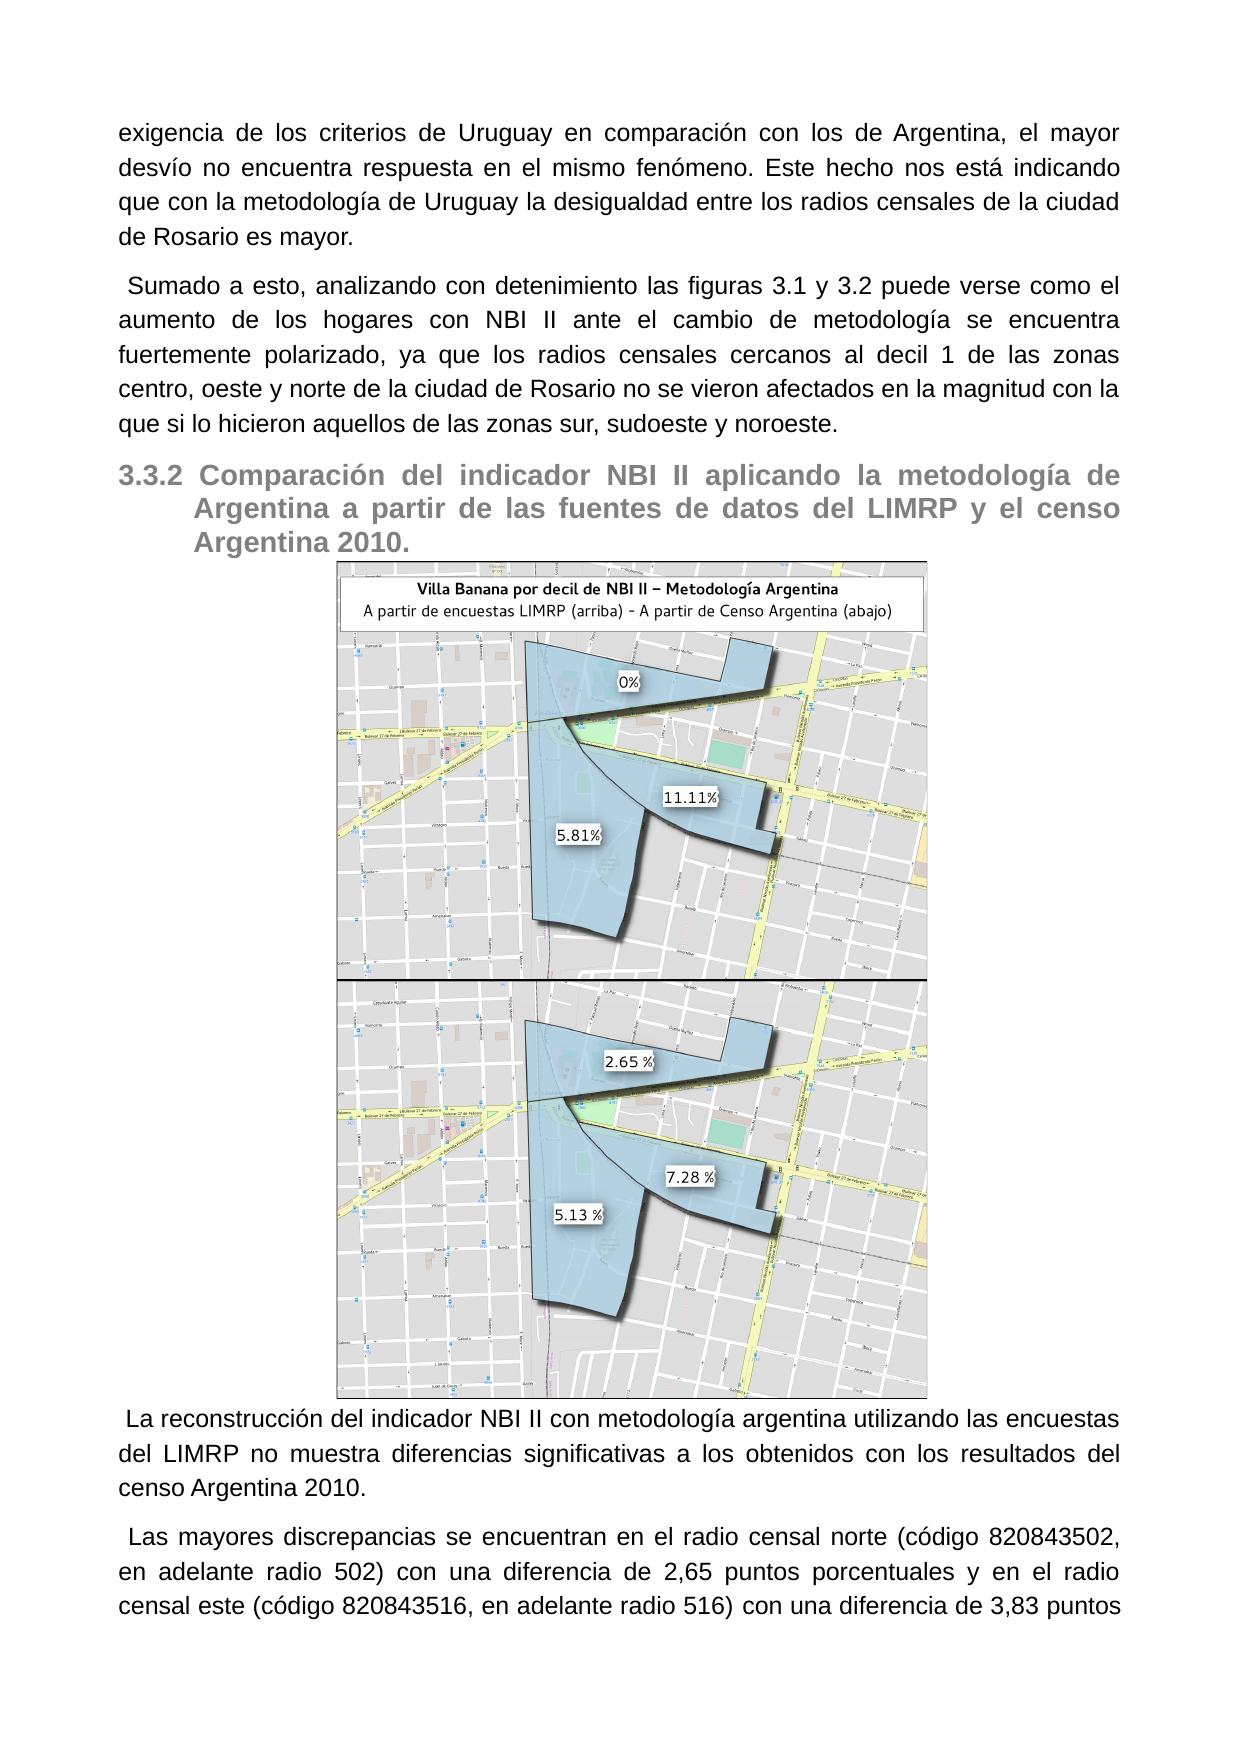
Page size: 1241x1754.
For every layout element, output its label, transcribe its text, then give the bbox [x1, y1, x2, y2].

subtitle 3.3.2 Comparación del indicador NBI II aplicando la metodología de Argentina a partir de las fuentes de datos del LIMRP y el censo Argentina 2010. [118, 458, 1122, 558]
text La reconstrucción del indicador NBI II con metodología argentina utilizando las encuestas del LIMRP no muestra diferencias significativas a los obtenidos con los resultados del censo Argentina 2010. [118, 571, 1122, 1502]
text Las mayores discrepancias se encuentran en el radio censal norte (código 820843502, en adelante radio 502) con una diferencia de 2,65 puntos porcentuales y en el radio censal este (código 820843516, en adelante radio 516) con una diferencia de 3,83 puntos [118, 1522, 1122, 1620]
picture [336, 561, 928, 1399]
text exigencia de los criterios de Uruguay en comparación con los de Argentina, el mayor desvío no encuentra respuesta en el mismo fenómeno. Este hecho nos está indicando que con la metodología de Uruguay la desigualdad entre los radios censales de la ciudad de Rosario es mayor. [118, 118, 1122, 250]
text Sumado a esto, analizando con detenimiento las figuras 3.1 y 3.2 puede verse como el aumento de los hogares con NBI II ante el cambio de metodología se encuentra fuertemente polarizado, ya que los radios censales cercanos al decil 1 de las zonas centro, oeste y norte de la ciudad de Rosario no se vieron afectados en la magnitud con la que si lo hicieron aquellos de las zonas sur, sudoeste y noroeste. [118, 271, 1122, 437]
